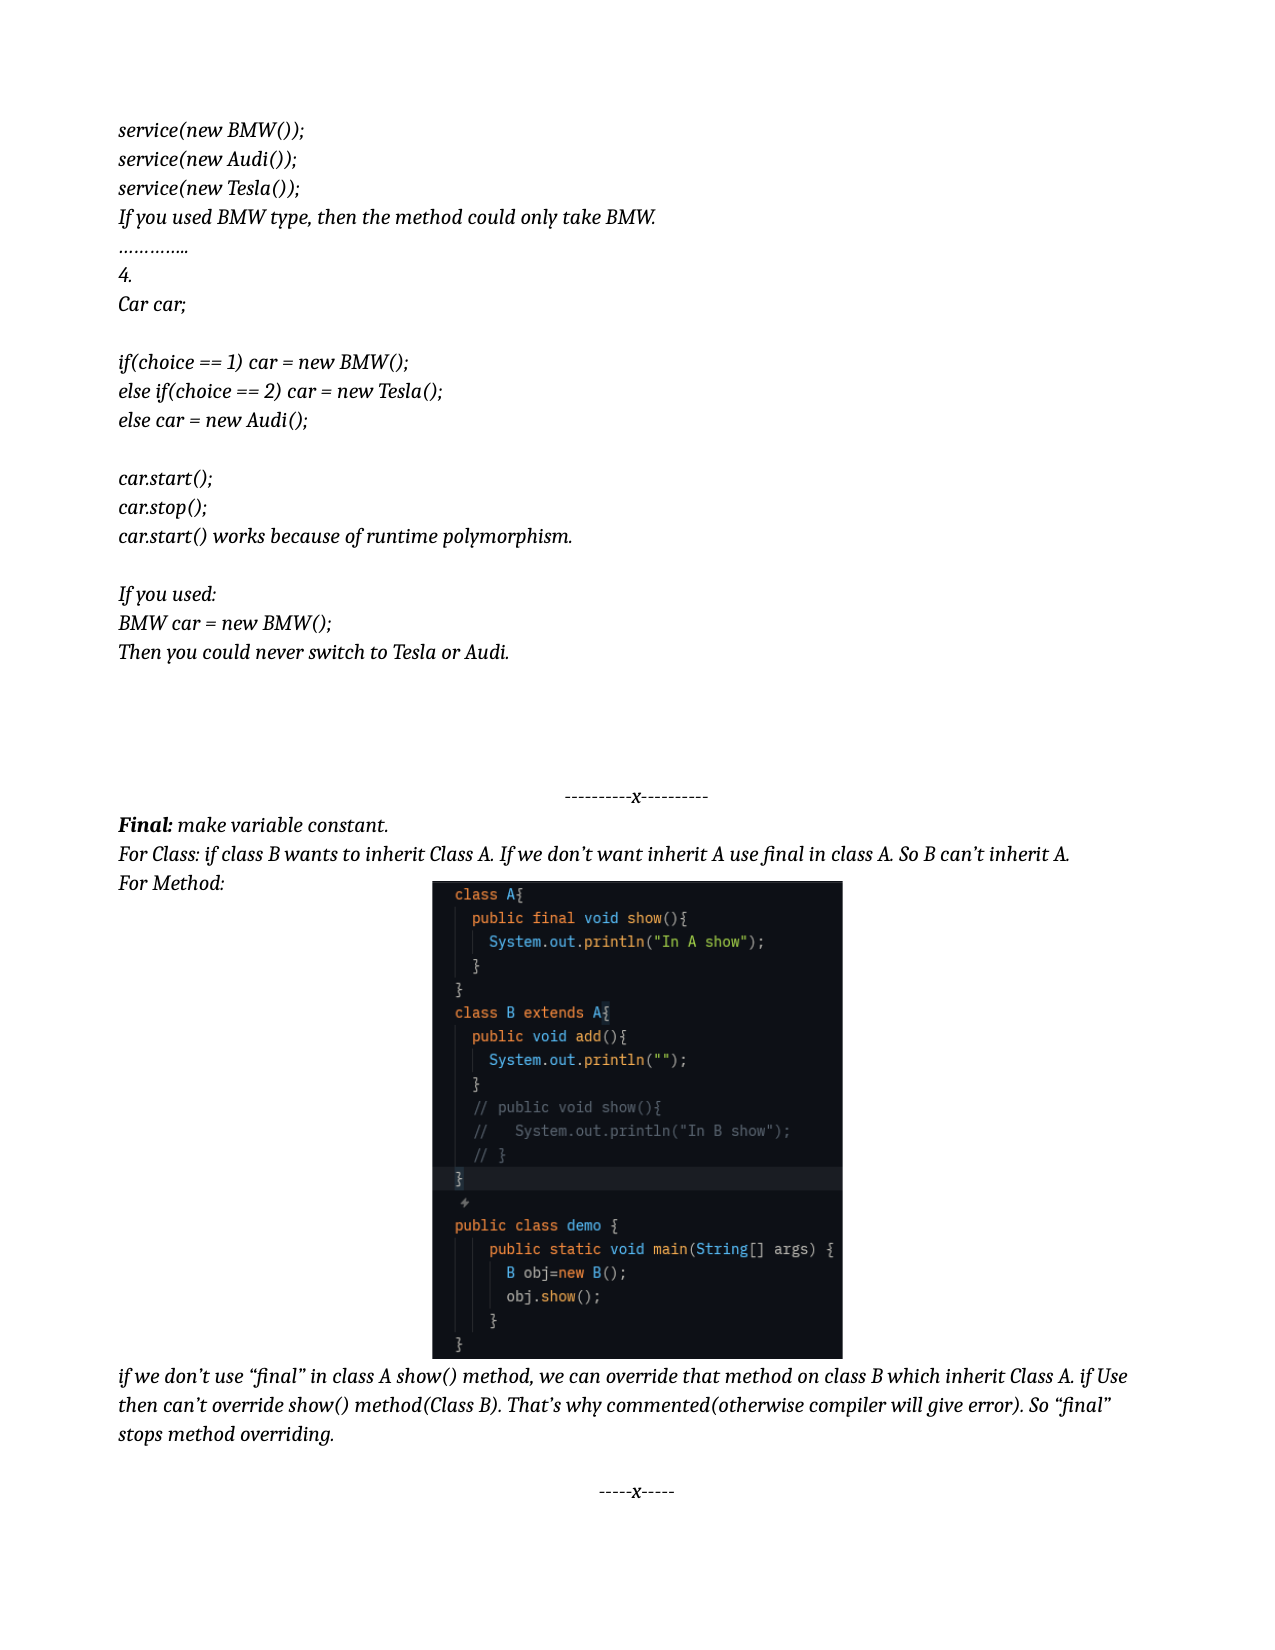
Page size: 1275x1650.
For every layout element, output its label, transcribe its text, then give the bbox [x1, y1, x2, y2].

text else if(choice == 2) car = new Tesla(); [118, 379, 1157, 404]
text car.start(); [118, 466, 1157, 491]
text car.stop(); [118, 494, 1157, 520]
text For Method: [118, 871, 1157, 896]
text service(new Tesla()); [118, 176, 1157, 201]
text Then you could never switch to Tesla or Audi. [118, 639, 1157, 664]
text service(new Audi()); [118, 147, 1157, 172]
text Car car; [118, 292, 1157, 317]
text BMW car = new BMW(); [118, 610, 1157, 636]
text 4. [118, 263, 1157, 288]
text ----------x---------- [118, 784, 1157, 809]
text ………….. [118, 234, 1157, 259]
text -----x----- [118, 1479, 1157, 1504]
text else car = new Audi(); [118, 408, 1157, 433]
text car.start() works because of runtime polymorphism. [118, 523, 1157, 549]
text service(new BMW()); [118, 118, 1157, 143]
picture [432, 881, 843, 1359]
text Final: make variable constant. [118, 813, 1157, 838]
text For Class: if class B wants to inherit Class A. If we don’t want inherit A use final in class A. So B can’t inherit A. [118, 842, 1157, 867]
text if we don’t use “final” in class A show() method, we can override that method on class B which inherit Class A. if Use then can’t override show() method(Class B). That’s why commented(otherwise compiler will give error). So “final” stops method overriding. [118, 1363, 1157, 1446]
text if(choice == 1) car = new BMW(); [118, 350, 1157, 375]
text If you used: [118, 581, 1157, 607]
text If you used BMW type, then the method could only take BMW. [118, 205, 1157, 230]
